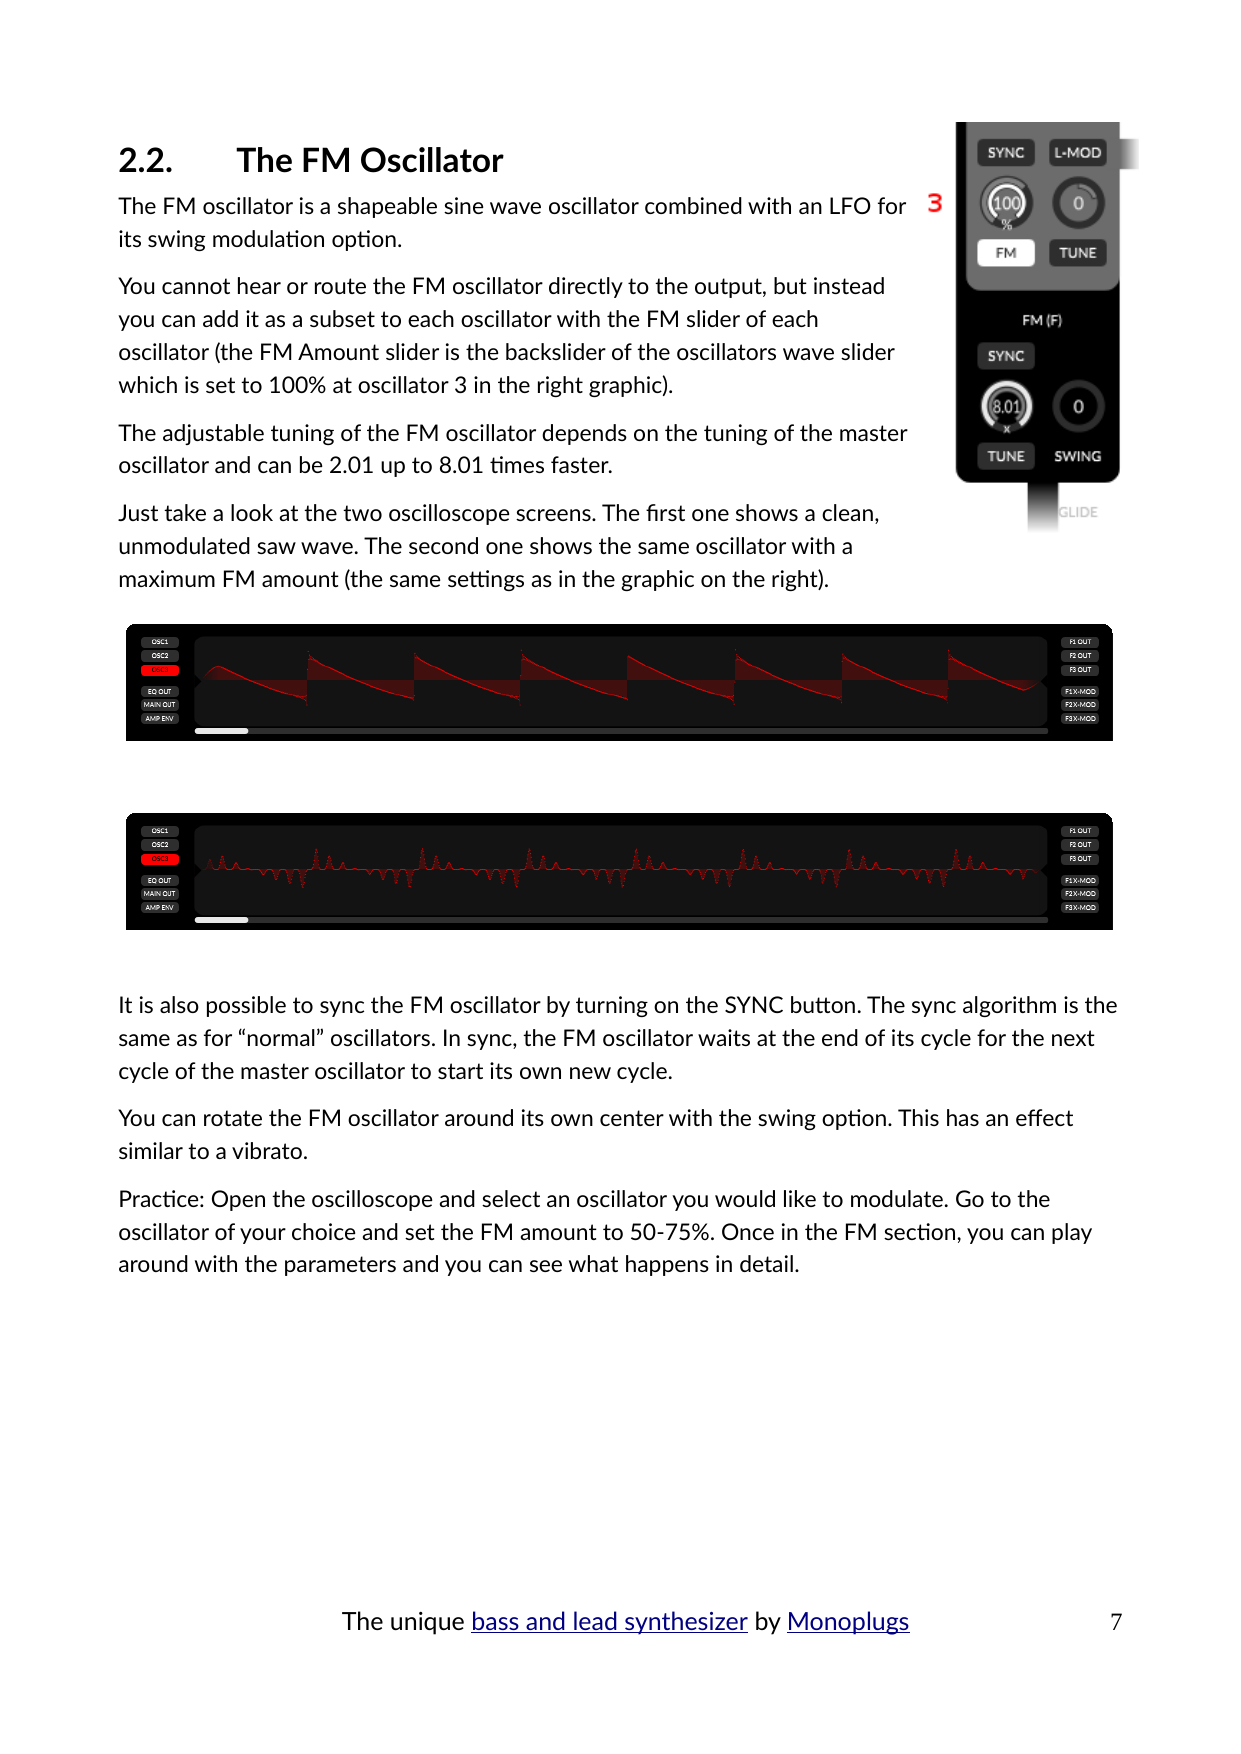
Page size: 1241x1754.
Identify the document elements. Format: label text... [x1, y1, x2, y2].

text Just take a look at the two oscilloscope screens. The first one shows a clean, unmodulated saw wave. The second one shows the same oscillator with a maximum FM amount (the same settings as in the graphic on the right). [118, 499, 1122, 592]
picture [913, 122, 1139, 533]
text Practice: Open the oscilloscope and select an oscillator you would like to modulate. Go to the oscillator of your choice and set the FM amount to 50-75%. Once in the FM section, you can play around with the parameters and you can see what happens in detail. [118, 1184, 1122, 1278]
text It is also possible to sync the FM oscillator by turning on the SYNC button. The sync algorithm is the same as for “normal” oscillators. In sync, the FM oscillator waits at the end of its cycle for the next cycle of the master oscillator to start its own new cycle. [118, 991, 1122, 1084]
picture [118, 612, 1123, 749]
text The adjustable tuning of the FM oscillator depends on the tuning of the master oscillator and can be 2.01 up to 8.01 times faster. [118, 418, 913, 479]
picture [118, 801, 1123, 938]
subtitle The FM Oscillator [118, 139, 913, 179]
text The FM oscillator is a shapeable sine wave oscillator combined with an LFO for its swing modulation option. [118, 192, 913, 252]
text You can rotate the FM oscillator around its own center with the swing option. This has an effect similar to a vibrato. [118, 1104, 1122, 1164]
text You cannot hear or route the FM oscillator directly to the output, but instead you can add it as a subset to each oscillator with the FM slider of each oscillator (the FM Amount slider is the backslider of the oscillators wave slider which is set to 100% at oscillator 3 in the right graphic). [118, 272, 913, 398]
